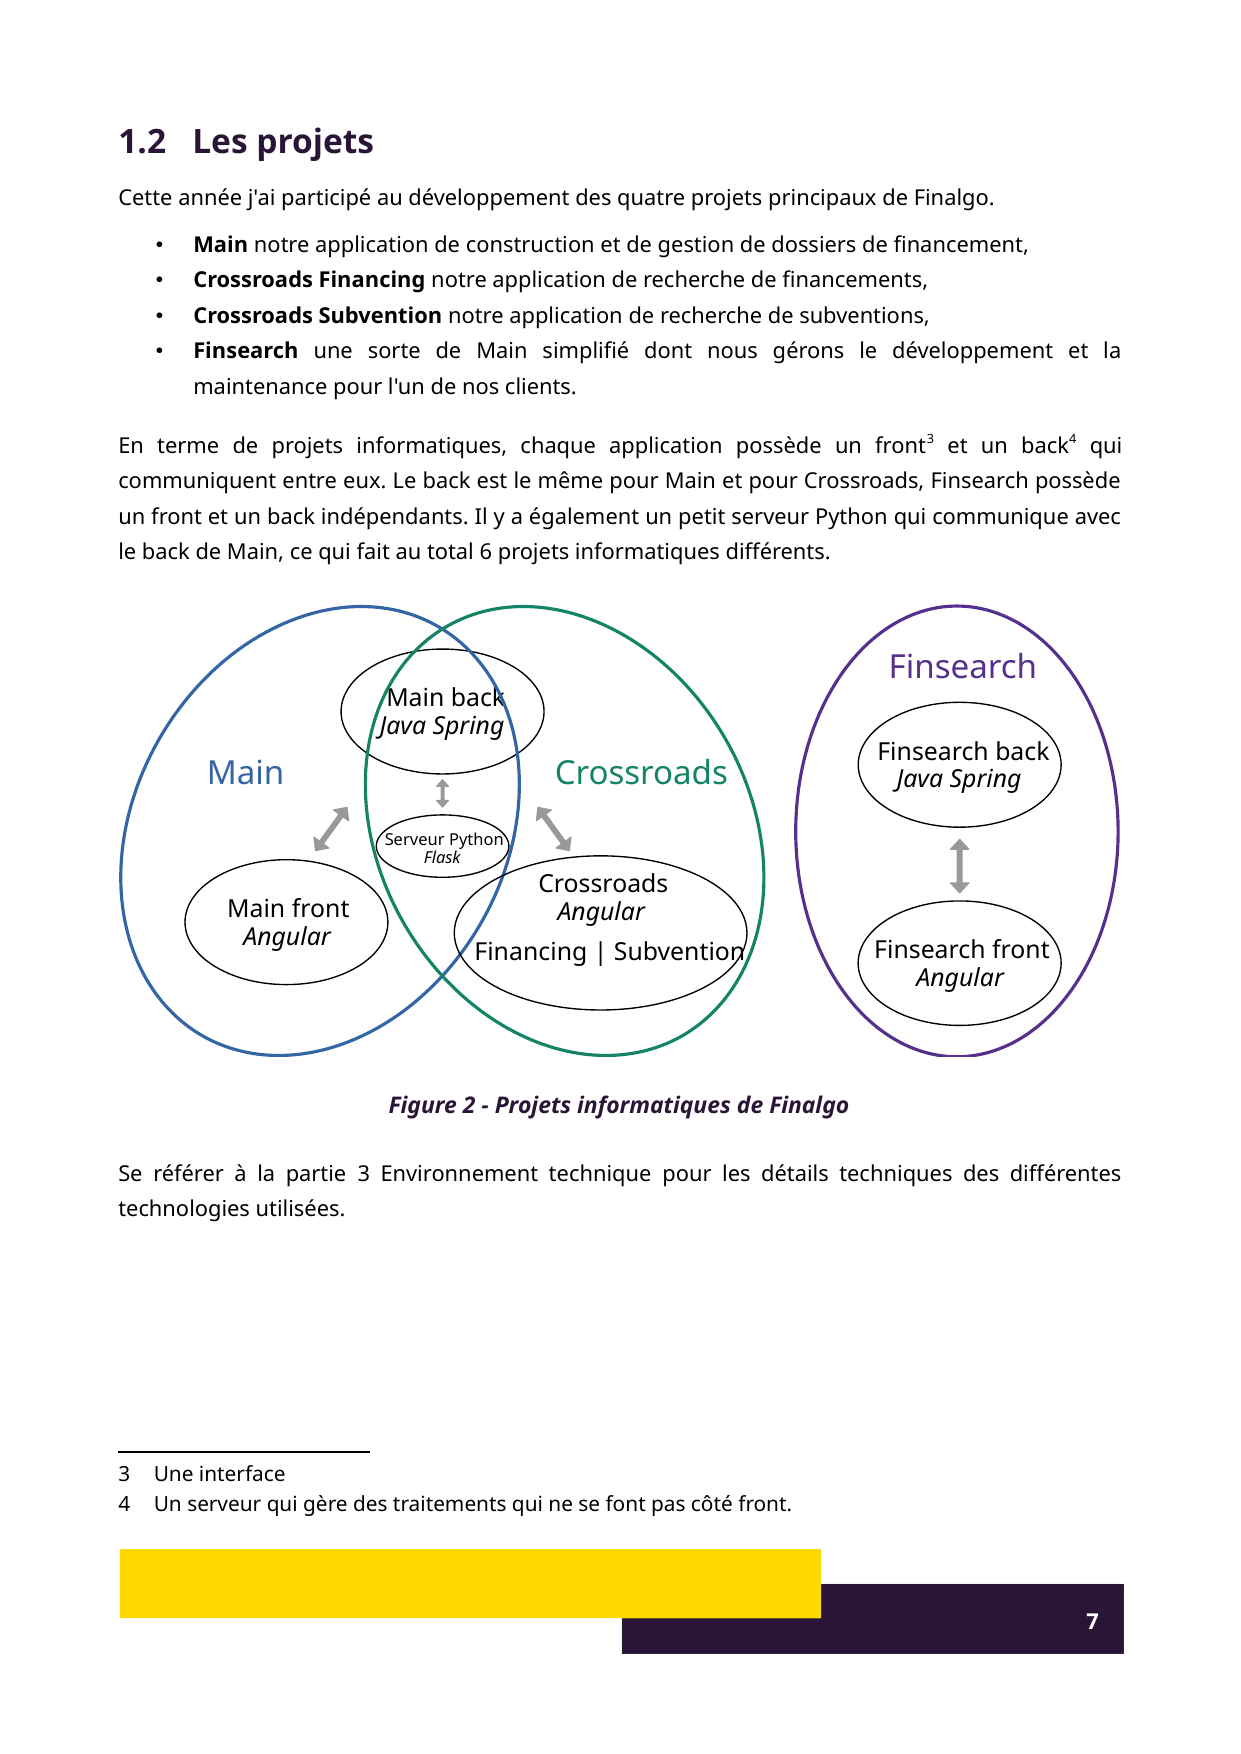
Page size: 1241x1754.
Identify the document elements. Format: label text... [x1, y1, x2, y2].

text Cette année j'ai participé au développement des quatre projets principaux de Finalgo. [118, 176, 1122, 212]
list Crossroads Subvention notre application de recherche de subventions, [156, 294, 1122, 330]
text Un serveur qui gère des traitements qui ne se font pas côté front. [118, 1488, 1122, 1517]
text Se référer à la partie 3 Environnement technique pour les détails techniques des différentes technologies utilisées. [118, 1120, 1122, 1223]
text En terme de projets informatiques, chaque application possède un front et un back qui communiquent entre eux. Le back est le même pour Main et pour Crossroads, Finsearch possède un front et un back indépendants. Il y a également un petit serveur Python qui communique avec le back de Main, ce qui fait au total 6 projets informatiques différents. [118, 424, 1122, 566]
subtitle 1.2 Les projets [118, 118, 1122, 164]
picture [119, 1549, 1124, 1654]
list Crossroads Financing notre application de recherche de financements, [156, 259, 1122, 294]
list Main notre application de construction et de gestion de dossiers de financement, [156, 223, 1122, 259]
list Finsearch une sorte de Main simplifié dont nous gérons le développement et la maintenance pour l'un de nos clients. [156, 330, 1122, 401]
text Figure 2 - Projets informatiques de Finalgo [118, 1088, 1122, 1120]
text Se référer à la partie 3 Environnement technique pour les détails techniques des différentes technologies utilisées. [118, 566, 1122, 1088]
text Une interface [118, 1458, 1122, 1488]
